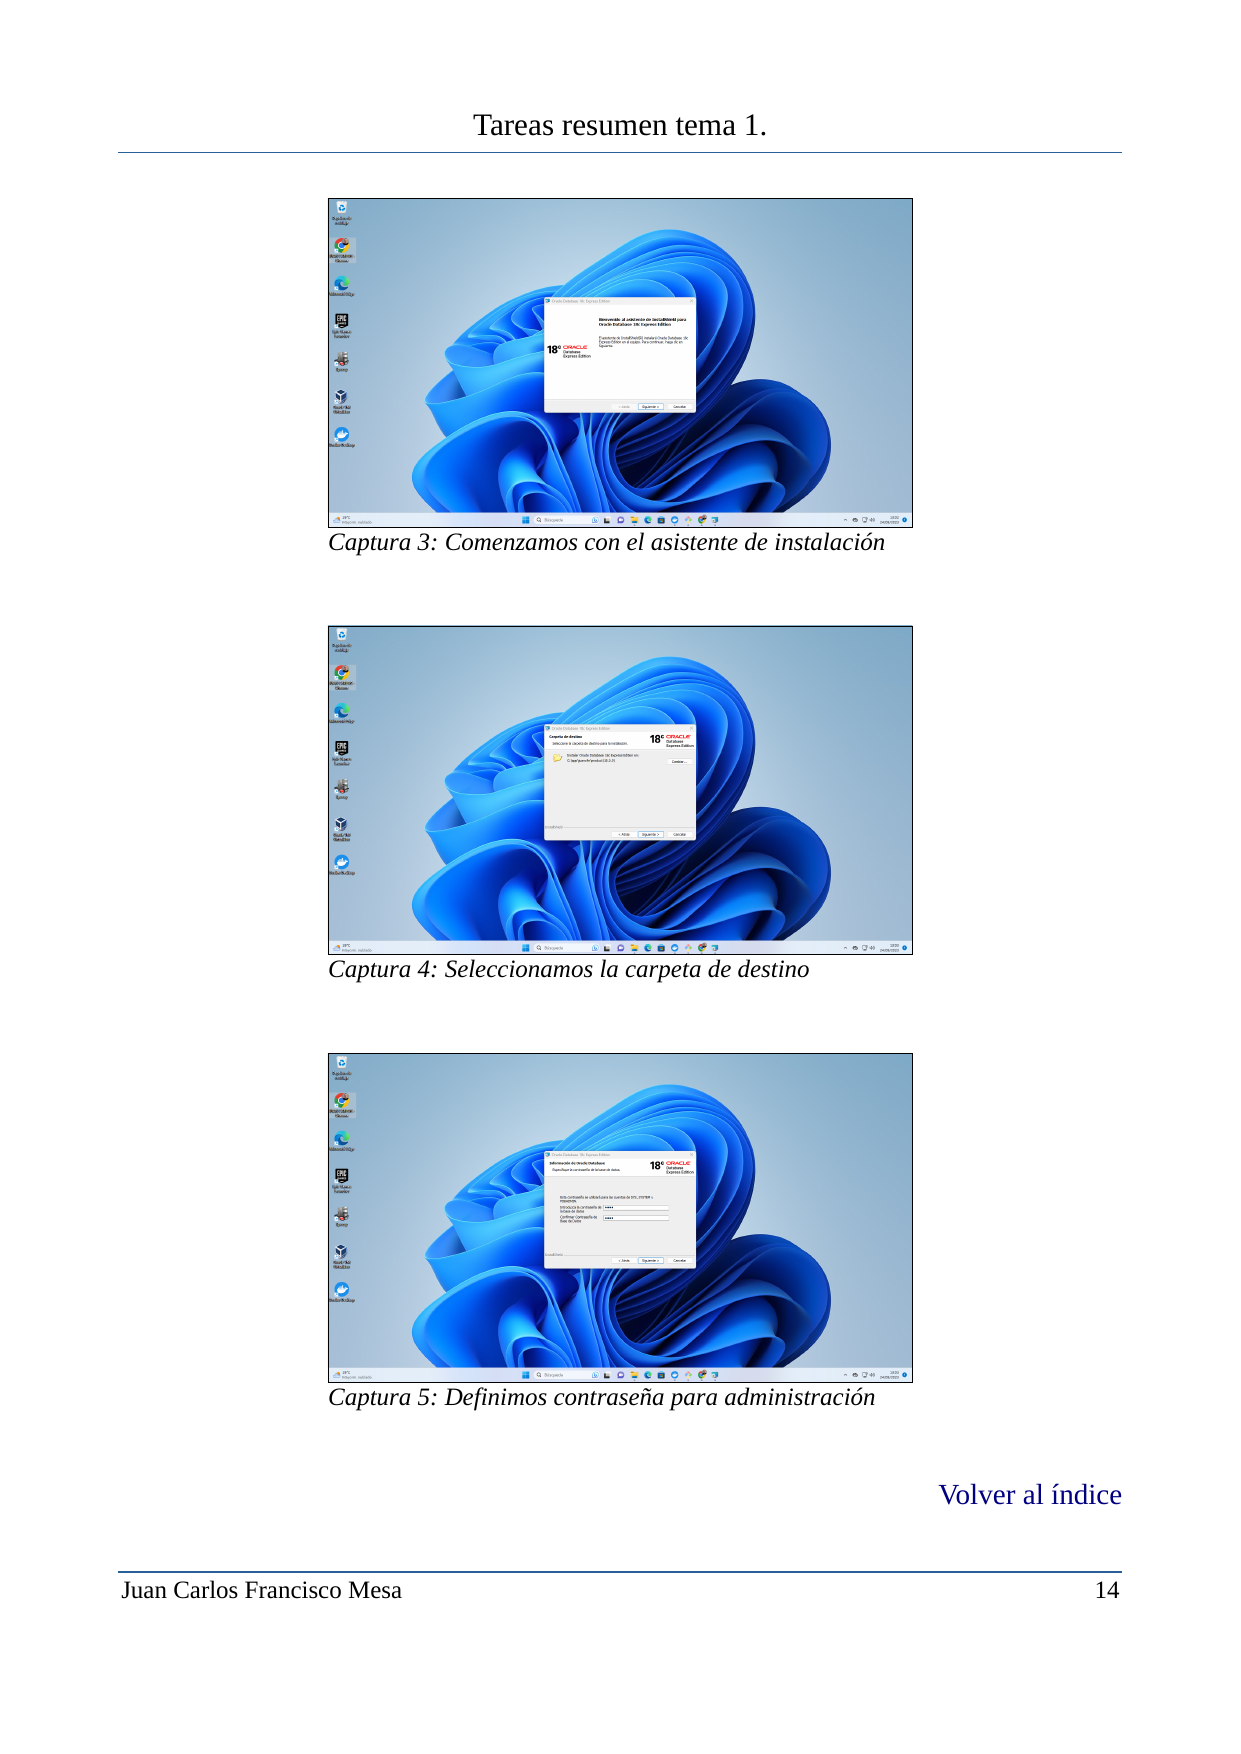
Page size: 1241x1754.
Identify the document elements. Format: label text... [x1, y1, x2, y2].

text Captura 5: Definimos contraseña para administración [328, 1383, 912, 1411]
text Volver al índice [118, 1477, 1122, 1511]
picture [329, 627, 912, 954]
text Captura 3: Comenzamos con el asistente de instalación [328, 528, 912, 556]
text Captura 4: Seleccionamos la carpeta de destino [328, 955, 912, 983]
picture [329, 1054, 912, 1382]
picture [329, 199, 912, 527]
